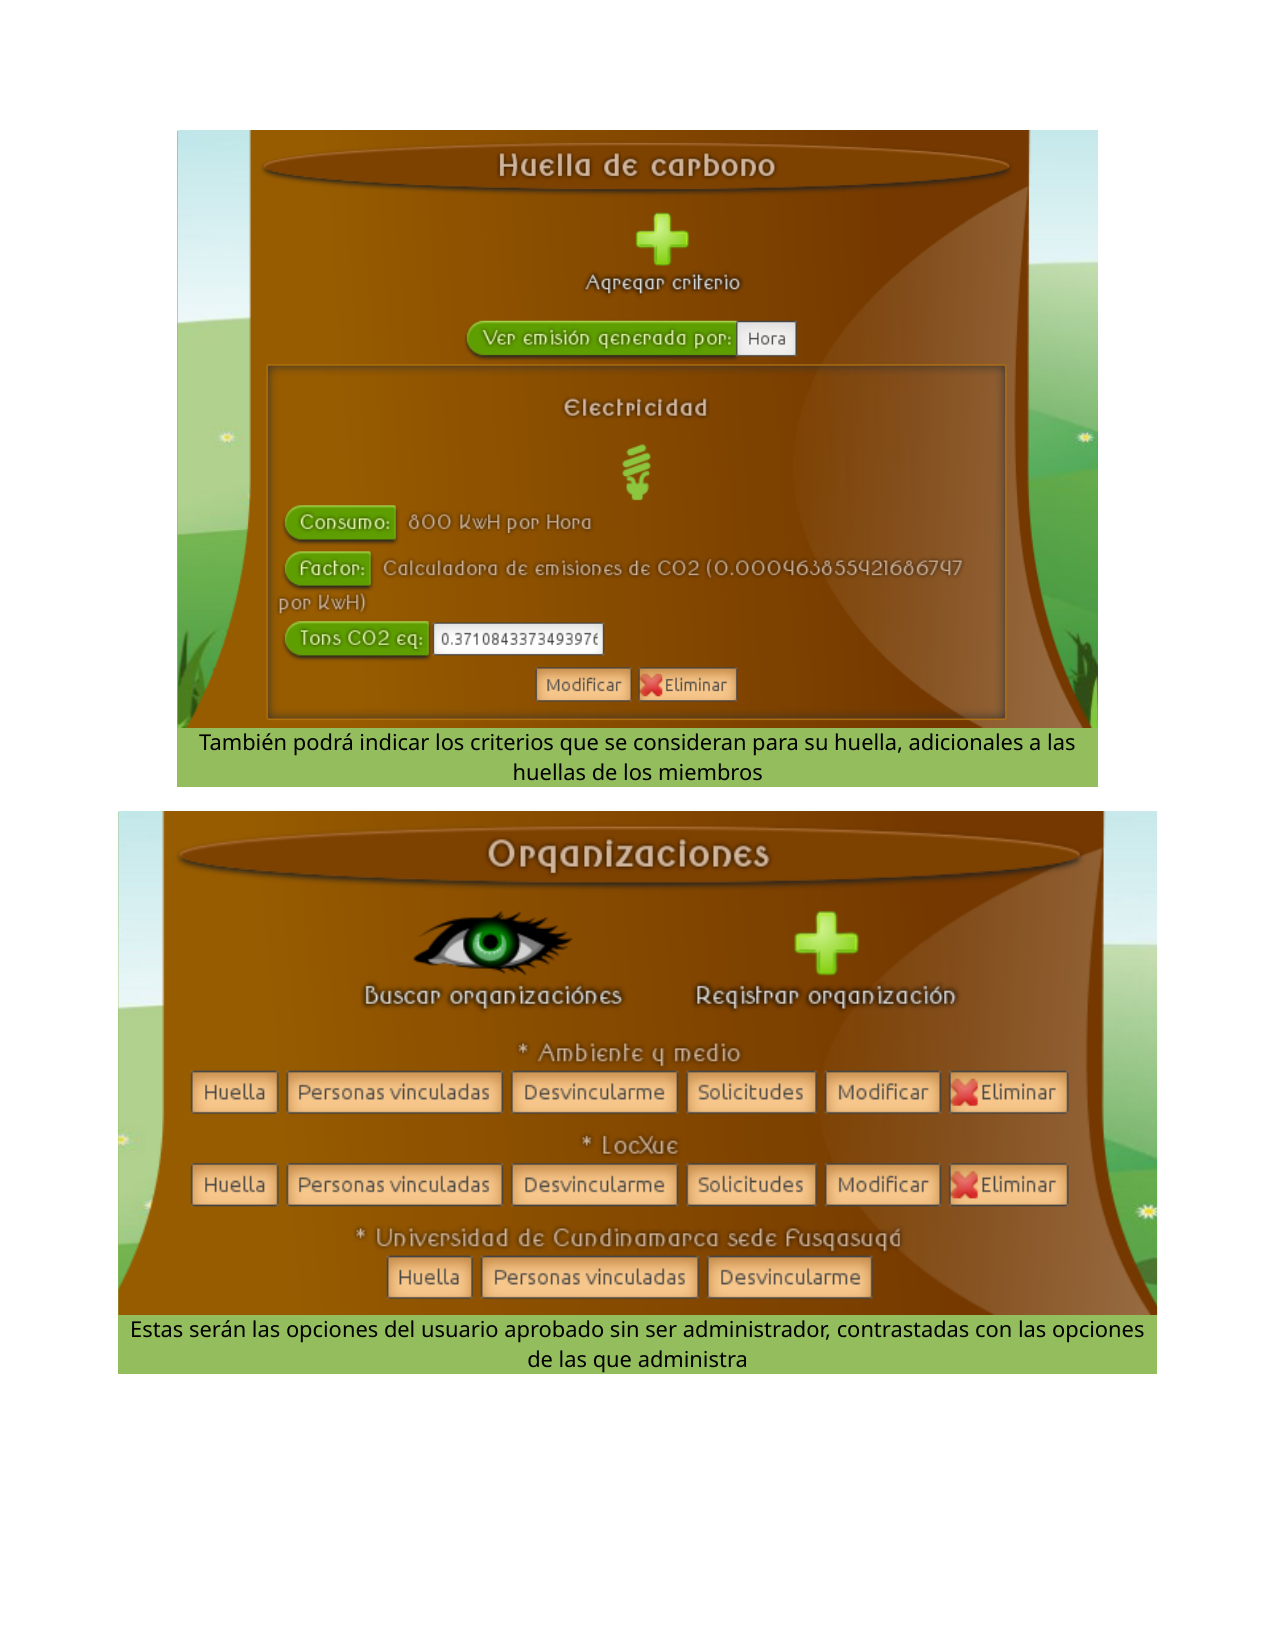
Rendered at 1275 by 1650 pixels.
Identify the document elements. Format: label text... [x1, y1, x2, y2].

text También podrá indicar los criterios que se consideran para su huella, adicionales a las huellas de los miembros [177, 728, 1098, 787]
picture [177, 130, 1098, 728]
picture [118, 811, 1158, 1315]
text Estas serán las opciones del usuario aprobado sin ser administrador, contrastadas con las opciones de las que administra [118, 1315, 1157, 1374]
